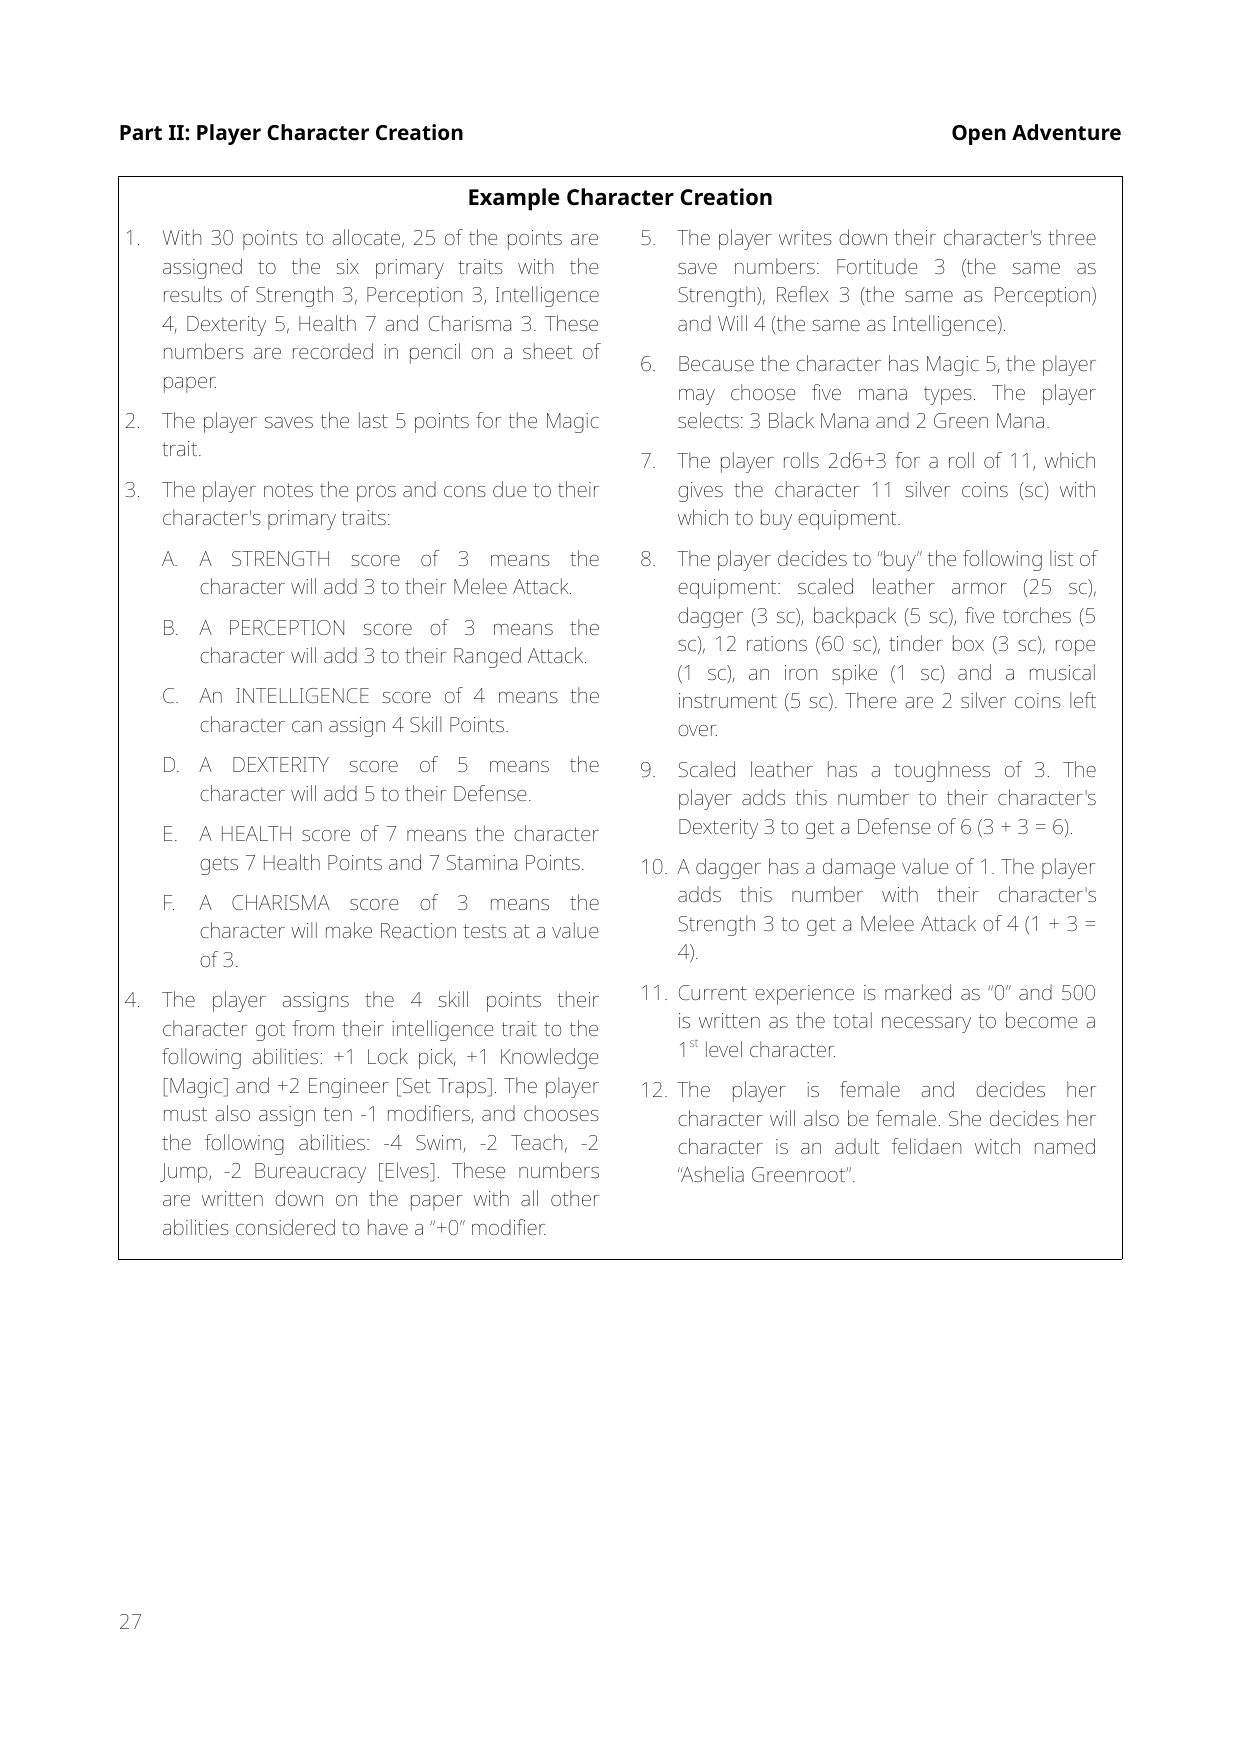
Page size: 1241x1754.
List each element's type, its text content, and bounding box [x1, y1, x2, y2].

table_cell [606, 218, 634, 1259]
table_cell With 30 points to allocate, 25 of the points are assigned to the six primary traits with the results of Strength 3, Perception 3, Intelligence 4, Dexterity 5, Health 7 and Charisma 3. These numbers are recorded in pencil on a sheet of paper. The player saves the last 5 points for the Magic trait. The player notes the pros and cons due to their character's primary traits: A STRENGTH score of 3 means the character will add 3 to their Melee Attack. A PERCEPTION score of 3 means the character will add 3 to their Ranged Attack. An INTELLIGENCE score of 4 means the character can assign 4 Skill Points. A DEXTERITY score of 5 means the character will add 5 to their Defense. A HEALTH score of 7 means the character gets 7 Health Points and 7 Stamina Points. A CHARISMA score of 3 means the character will make Reaction tests at a value of 3. The player assigns the 4 skill points their character got from their intelligence trait to the following abilities: +1 Lock pick, +1 Knowledge [Magic] and +2 Engineer [Set Traps]. The player must also assign ten -1 modifiers, and chooses the following abilities: -4 Swim, -2 Teach, -2 Jump, -2 Bureaucracy [Elves]. These numbers are written down on the paper with all other abilities considered to have a “+0” modifier. [119, 218, 606, 1259]
table_cell The player writes down their character's three save numbers: Fortitude 3 (the same as Strength), Reflex 3 (the same as Perception) and Will 4 (the same as Intelligence). Because the character has Magic 5, the player may choose five mana types. The player selects: 3 Black Mana and 2 Green Mana. The player rolls 2d6+3 for a roll of 11, which gives the character 11 silver coins (sc) with which to buy equipment. The player decides to “buy” the following list of equipment: scaled leather armor (25 sc), dagger (3 sc), backpack (5 sc), five torches (5 sc), 12 rations (60 sc), tinder box (3 sc), rope (1 sc), an iron spike (1 sc) and a musical instrument (5 sc). There are 2 silver coins left over. Scaled leather has a toughness of 3. The player adds this number to their character's Dexterity 3 to get a Defense of 6 (3 + 3 = 6). A dagger has a damage value of 1. The player adds this number with their character's Strength 3 to get a Melee Attack of 4 (1 + 3 = 4). Current experience is marked as “0” and 500 is written as the total necessary to become a 1st level character. The player is female and decides her character will also be female. She decides her character is an adult felidaen witch named “Ashelia Greenroot”. [634, 218, 1103, 1259]
table_header Example Character Creation [119, 177, 1122, 218]
table_cell [1103, 218, 1122, 1259]
